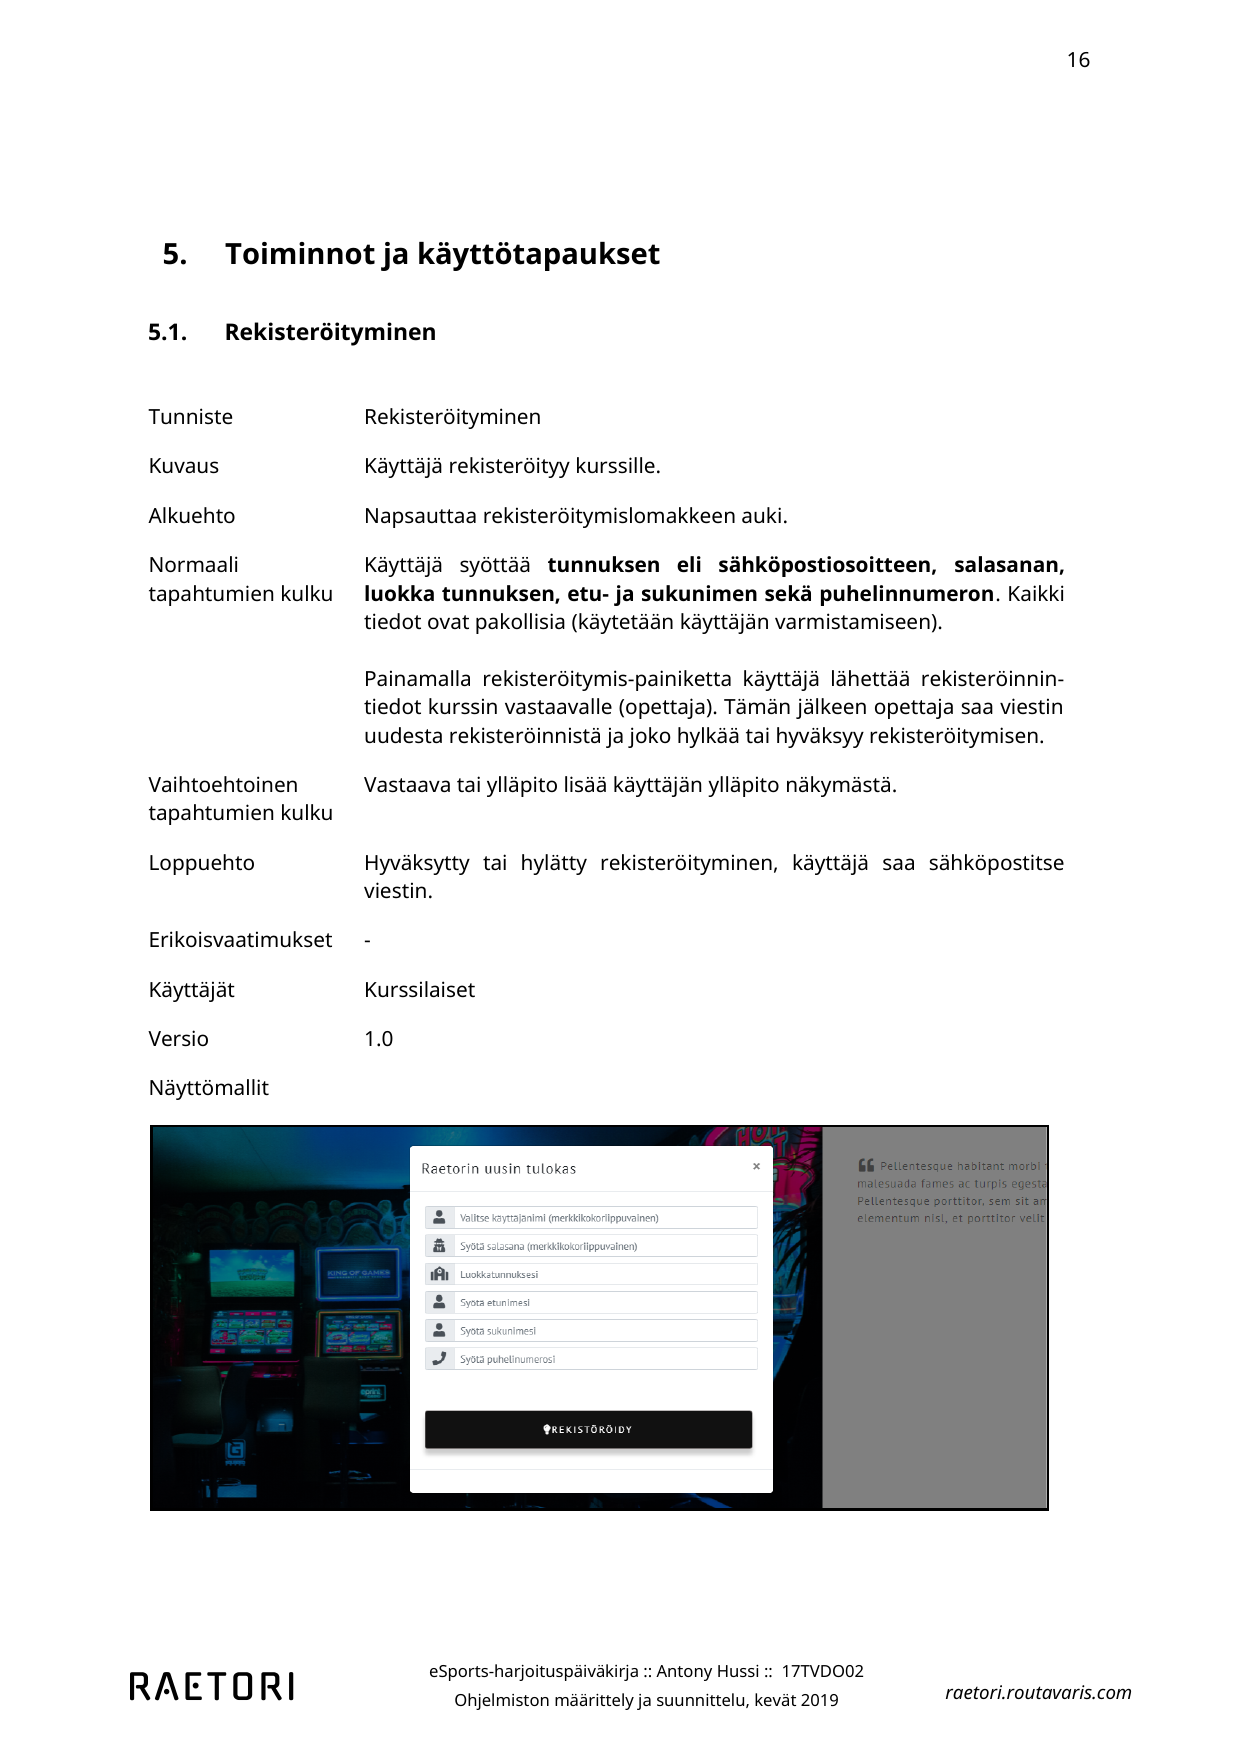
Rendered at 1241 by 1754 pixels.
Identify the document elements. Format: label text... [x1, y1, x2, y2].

table_cell Normaali tapahtumien kulku [138, 540, 353, 760]
subtitle Toiminnot ja käyttötapaukset [187, 233, 1090, 273]
table_cell Versio [138, 1014, 353, 1063]
table_cell Kurssilaiset [354, 964, 1075, 1014]
table_cell Kuvaus [138, 441, 353, 491]
table_header Rekisteröityminen [354, 392, 1075, 441]
table_cell Loppuehto [138, 838, 353, 915]
table_cell [354, 1063, 1075, 1112]
table_cell Vastaava tai ylläpito lisää käyttäjän ylläpito näkymästä. [354, 760, 1075, 837]
table_cell Näyttömallit [138, 1063, 353, 1112]
table_cell Käyttäjät [138, 964, 353, 1014]
table_header Tunniste [138, 392, 353, 441]
table_cell Hyväksytty tai hylätty rekisteröityminen, käyttäjä saa sähköpostitse viestin. [354, 838, 1075, 915]
subtitle Rekisteröityminen [187, 316, 1090, 347]
table_cell Erikoisvaatimukset [138, 915, 353, 964]
table_cell Napsauttaa rekisteröitymislomakkeen auki. [354, 491, 1075, 540]
table_cell Alkuehto [138, 491, 353, 540]
picture [153, 1127, 1047, 1508]
table_cell [138, 1112, 1075, 1523]
picture [121, 1665, 303, 1707]
table_cell Käyttäjä rekisteröityy kurssille. [354, 441, 1075, 491]
table_cell 1.0 [354, 1014, 1075, 1063]
table_cell - [354, 915, 1075, 964]
table_cell Vaihtoehtoinen tapahtumien kulku [138, 760, 353, 837]
table_cell Käyttäjä syöttää tunnuksen eli sähköpostiosoitteen, salasanan, luokka tunnuksen, etu- ja sukunimen sekä puhelinnumeron. Kaikki tiedot ovat pakollisia (käytetään käyttäjän varmistamiseen). Painamalla rekisteröitymis-painiketta käyttäjä lähettää rekisteröinnin-tiedot kurssin vastaavalle (opettaja). Tämän jälkeen opettaja saa viestin uudesta rekisteröinnistä ja joko hylkää tai hyväksyy rekisteröitymisen. [354, 540, 1075, 760]
